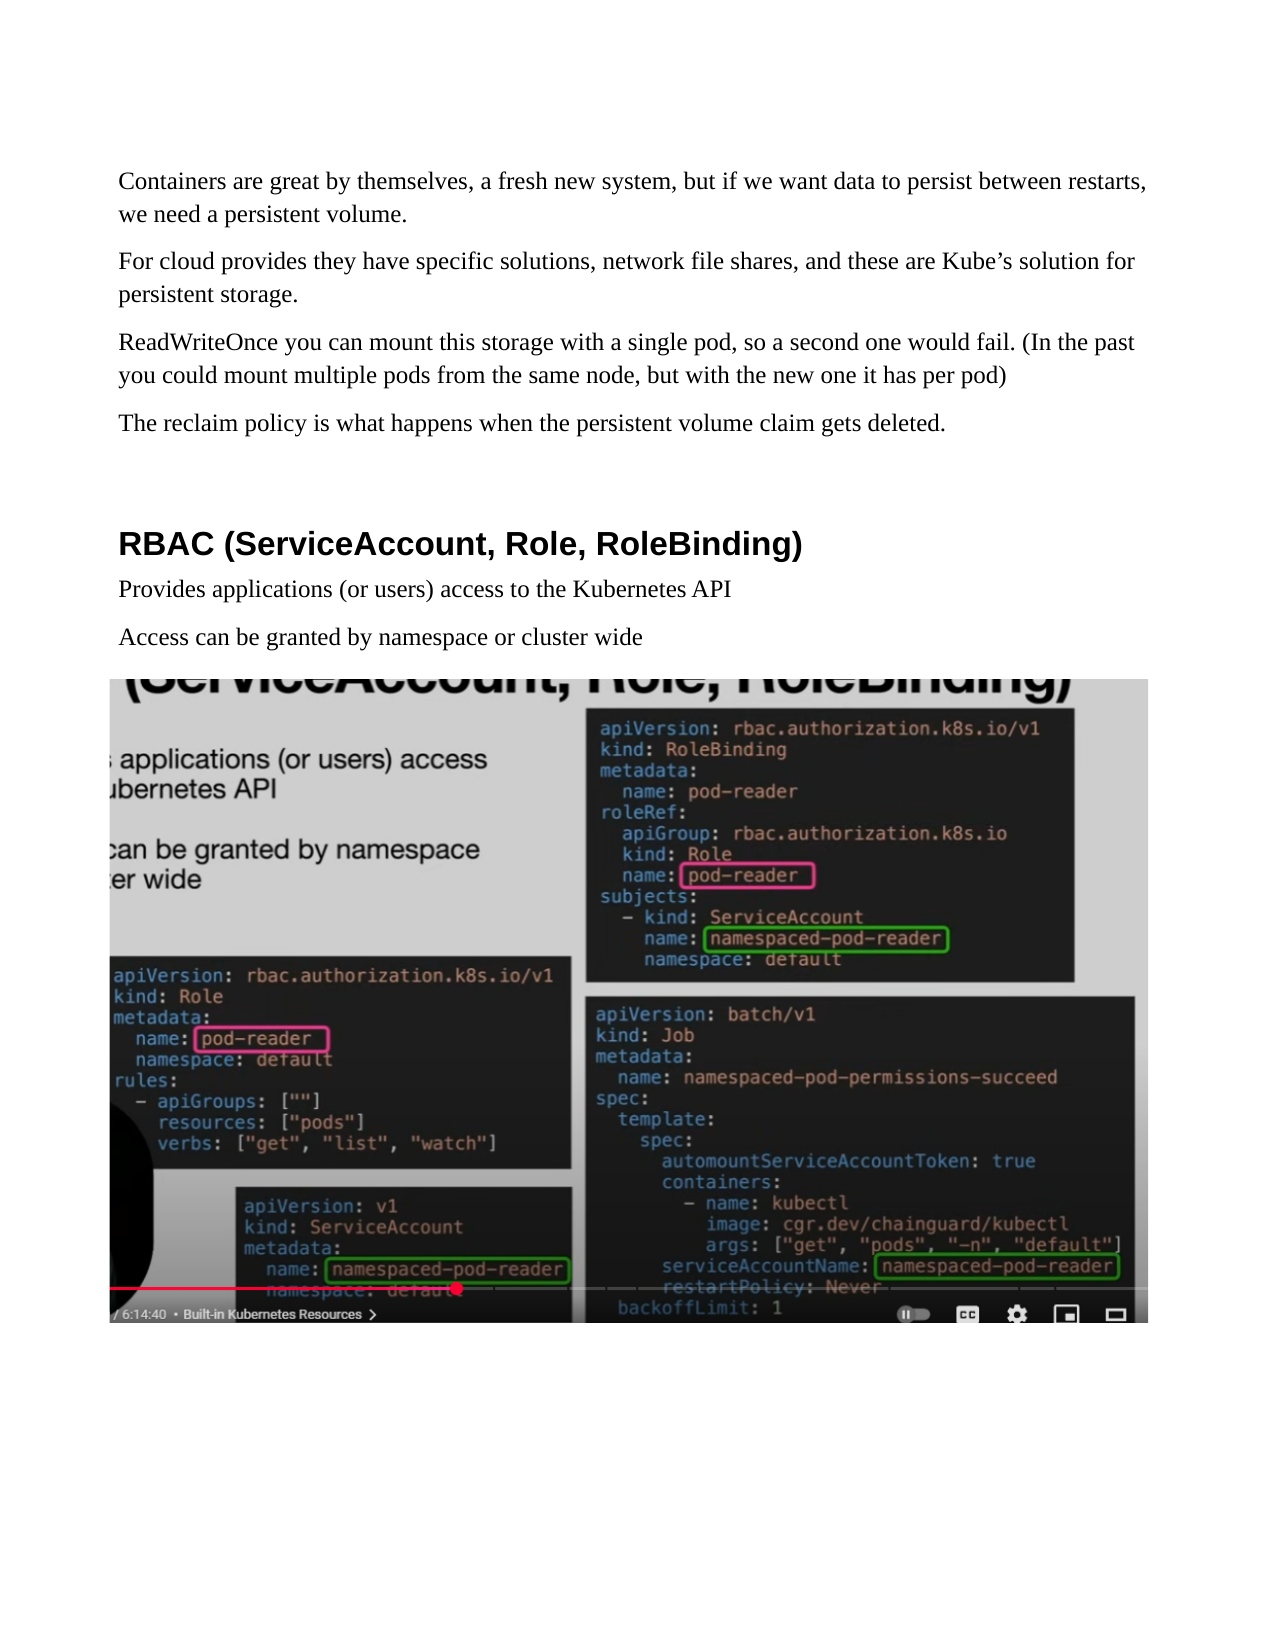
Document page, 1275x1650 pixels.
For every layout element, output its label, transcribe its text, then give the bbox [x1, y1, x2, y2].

subtitle RBAC (ServiceAccount, Role, RoleBinding) [118, 524, 1157, 562]
picture [109, 679, 1149, 1323]
text Provides applications (or users) access to the Kubernetes API [118, 574, 1157, 603]
text ReadWriteOnce you can mount this storage with a single pod, so a second one would fail. (In the past you could mount multiple pods from the same node, but with the new one it has per pod) [118, 327, 1157, 389]
text Containers are great by themselves, a fresh new system, but if we want data to persist between restarts, we need a persistent volume. [118, 166, 1157, 227]
text For cloud provides they have specific solutions, network file shares, and these are Kube’s solution for persistent storage. [118, 246, 1157, 308]
text Access can be granted by namespace or cluster wide [118, 622, 1157, 651]
text The reclaim policy is what happens when the persistent volume claim gets deleted. [118, 408, 1157, 436]
